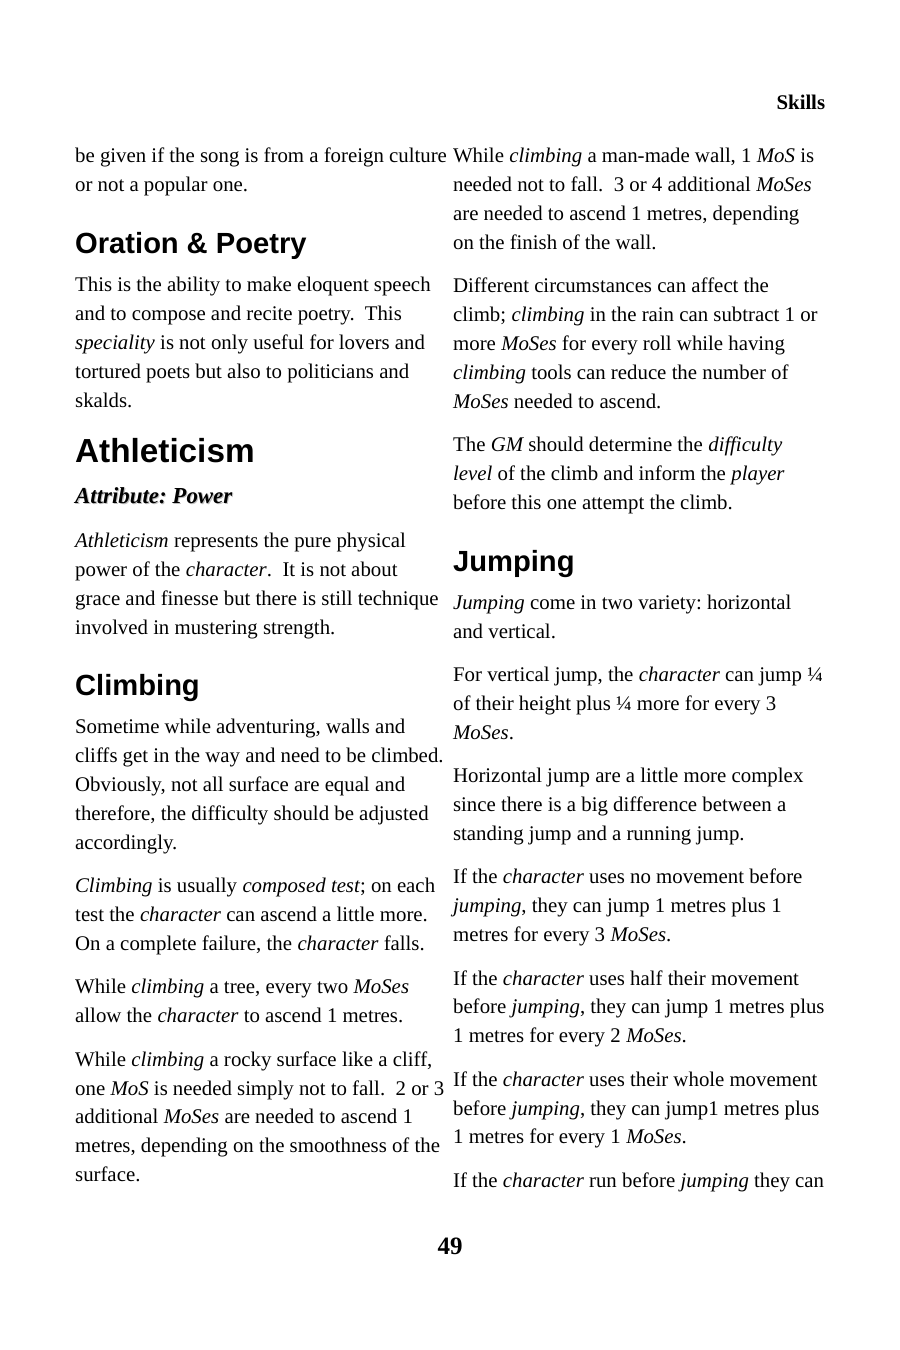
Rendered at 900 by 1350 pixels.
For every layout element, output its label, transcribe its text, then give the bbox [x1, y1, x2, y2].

text Horizontal jump are a little more complex since there is a big difference between a standing jump and a running jump. [453, 763, 825, 845]
text This is the ability to make eloquent speech and to compose and recite poetry. This speciality is not only useful for lovers and tortured poets but also to politicians and skalds. [75, 272, 447, 412]
text While climbing a rocky surface like a cliff, one MoS is needed simply not to fall. 2 or 3 additional MoSes are needed to ascend 1 metres, depending on the smoothness of the surface. [75, 1047, 447, 1186]
subtitle Jumping [453, 544, 825, 577]
text Different circumstances can affect the climb; climbing in the rain can subtract 1 or more MoSes for every roll while having climbing tools can reduce the number of MoSes needed to ascend. [453, 273, 825, 413]
text For vertical jump, the character can jump ¼ of their height plus ¼ more for every 3 MoSes. [453, 662, 825, 744]
text While climbing a tree, every two MoSes allow the character to ascend 1 metres. [75, 974, 447, 1027]
text Attribute: Power [75, 482, 447, 508]
text be given if the song is from a foreign culture or not a popular one. [75, 143, 447, 196]
text Athleticism represents the pure physical power of the character. It is not about grace and finesse but there is still technique involved in mustering strength. [75, 528, 447, 639]
text Jumping come in two variety: horizontal and vertical. [453, 590, 825, 643]
text The GM should determine the difficulty level of the climb and inform the player before this one attempt the climb. [453, 432, 825, 514]
subtitle Climbing [75, 668, 447, 702]
subtitle Oration & Poetry [75, 226, 447, 259]
text Climbing is usually composed test; on each test the character can ascend a little more. On a complete failure, the character falls. [75, 873, 447, 955]
text Sometime while adventuring, walls and cliffs get in the way and need to be climbed. Obviously, not all surface are equal and therefore, the difficulty should be adjusted accordingly. [75, 714, 447, 854]
text If the character uses half their movement before jumping, they can jump 1 metres plus 1 metres for every 2 MoSes. [453, 966, 825, 1047]
text While climbing a man-made wall, 1 MoS is needed not to fall. 3 or 4 additional MoSes are needed to ascend 1 metres, depending on the finish of the wall. [453, 143, 825, 254]
text If the character uses their whole movement before jumping, they can jump1 metres plus 1 metres for every 1 MoSes. [453, 1067, 825, 1148]
text If the character uses no movement before jumping, they can jump 1 metres plus 1 metres for every 3 MoSes. [453, 864, 825, 946]
text If the character run before jumping they can [453, 1168, 825, 1192]
subtitle Athleticism [75, 431, 447, 469]
